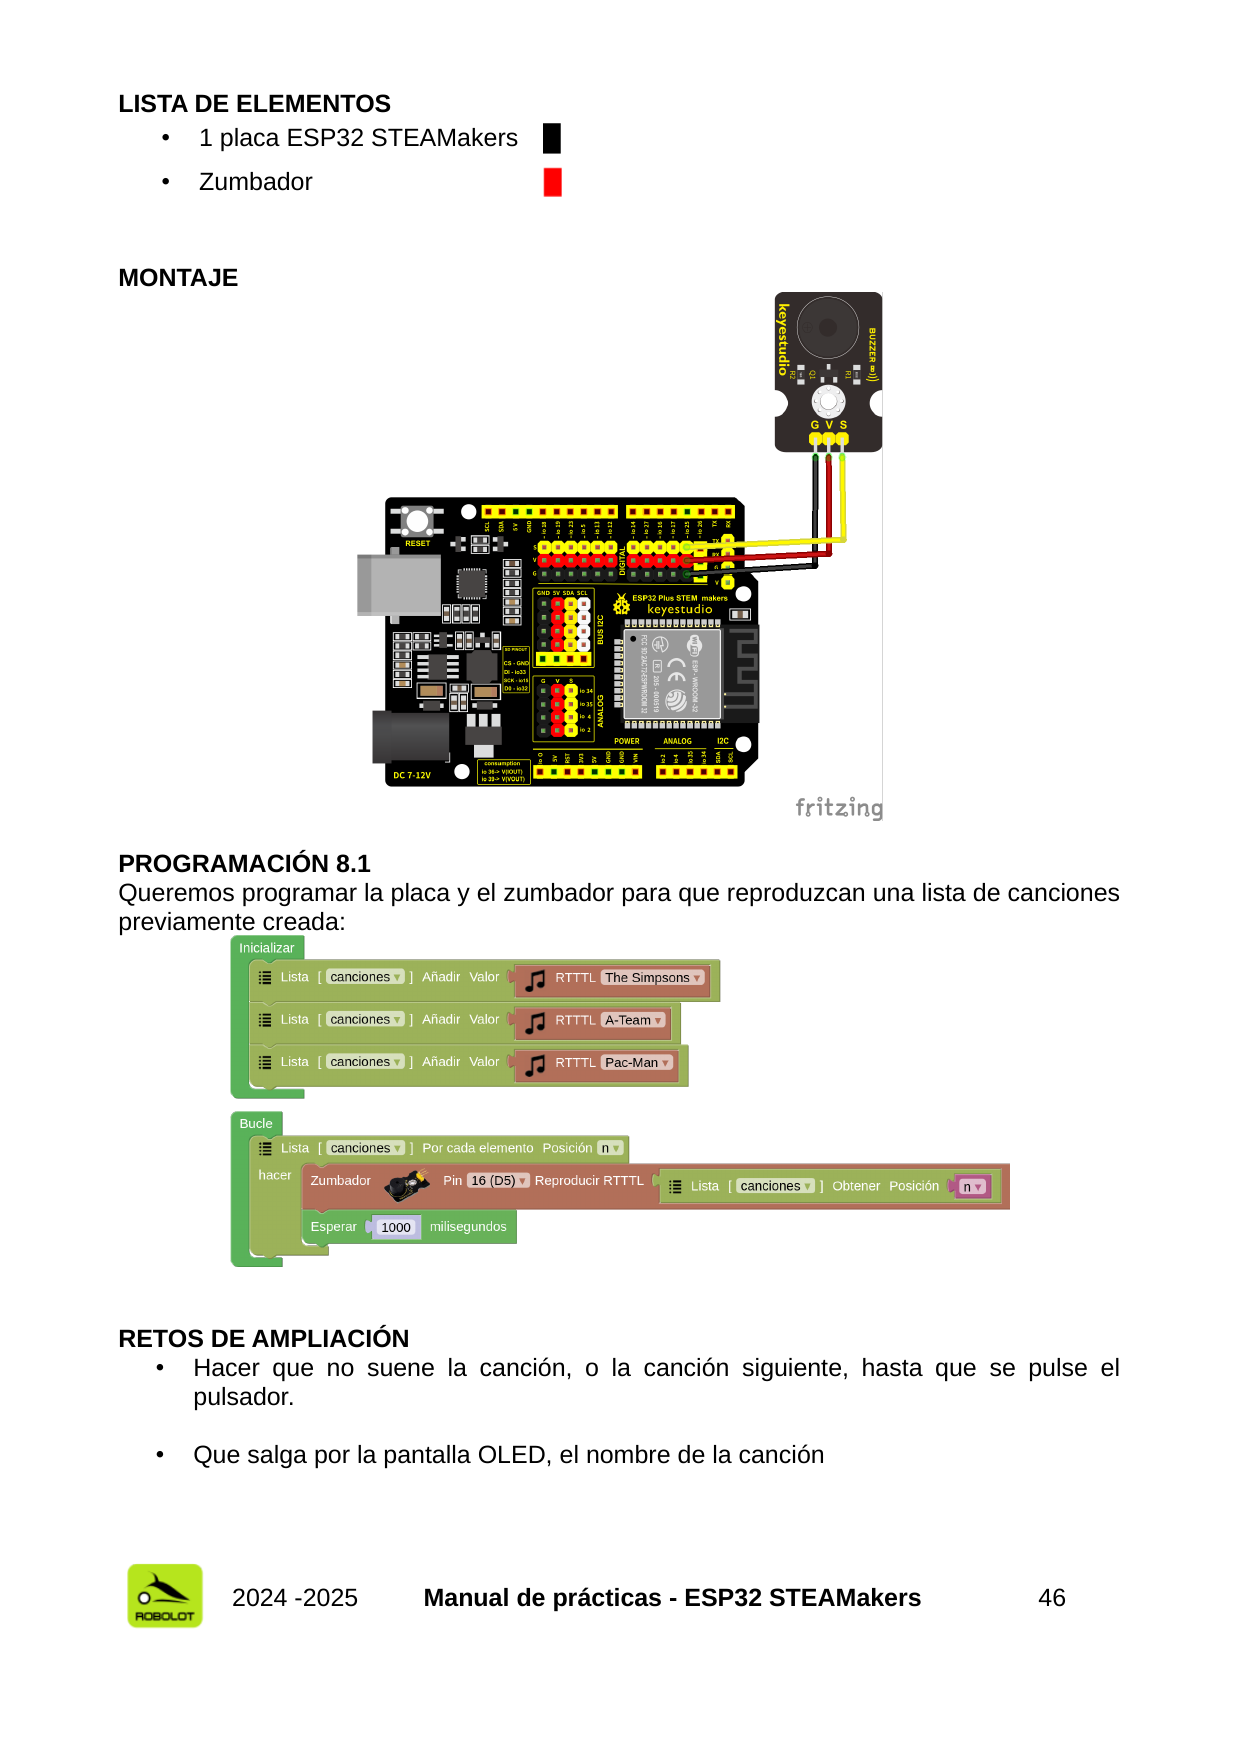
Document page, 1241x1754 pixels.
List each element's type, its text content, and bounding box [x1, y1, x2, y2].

picture [357, 292, 883, 821]
text Queremos programar la placa y el zumbador para que reproduzcan una lista de canciones previamente creada: [118, 878, 1122, 936]
list Hacer que no suene la canción, o la canción siguiente, hasta que se pulse el pulsador. [156, 1353, 1122, 1411]
table_cell Zumbador [118, 158, 537, 206]
picture [542, 163, 565, 201]
table_header 1 placa ESP32 STEAMakers [118, 117, 537, 158]
table_header █ [537, 117, 597, 158]
text PROGRAMACIÓN 8.1 [118, 849, 1122, 878]
text LISTA DE ELEMENTOS [118, 88, 1122, 117]
picture [126, 1563, 205, 1631]
text MONTAJE [118, 263, 1122, 292]
list Que salga por la pantalla OLED, el nombre de la canción [156, 1439, 1122, 1468]
picture [230, 935, 1010, 1267]
table_cell [537, 158, 597, 206]
text RETOS DE AMPLIACIÓN [118, 1324, 1122, 1353]
